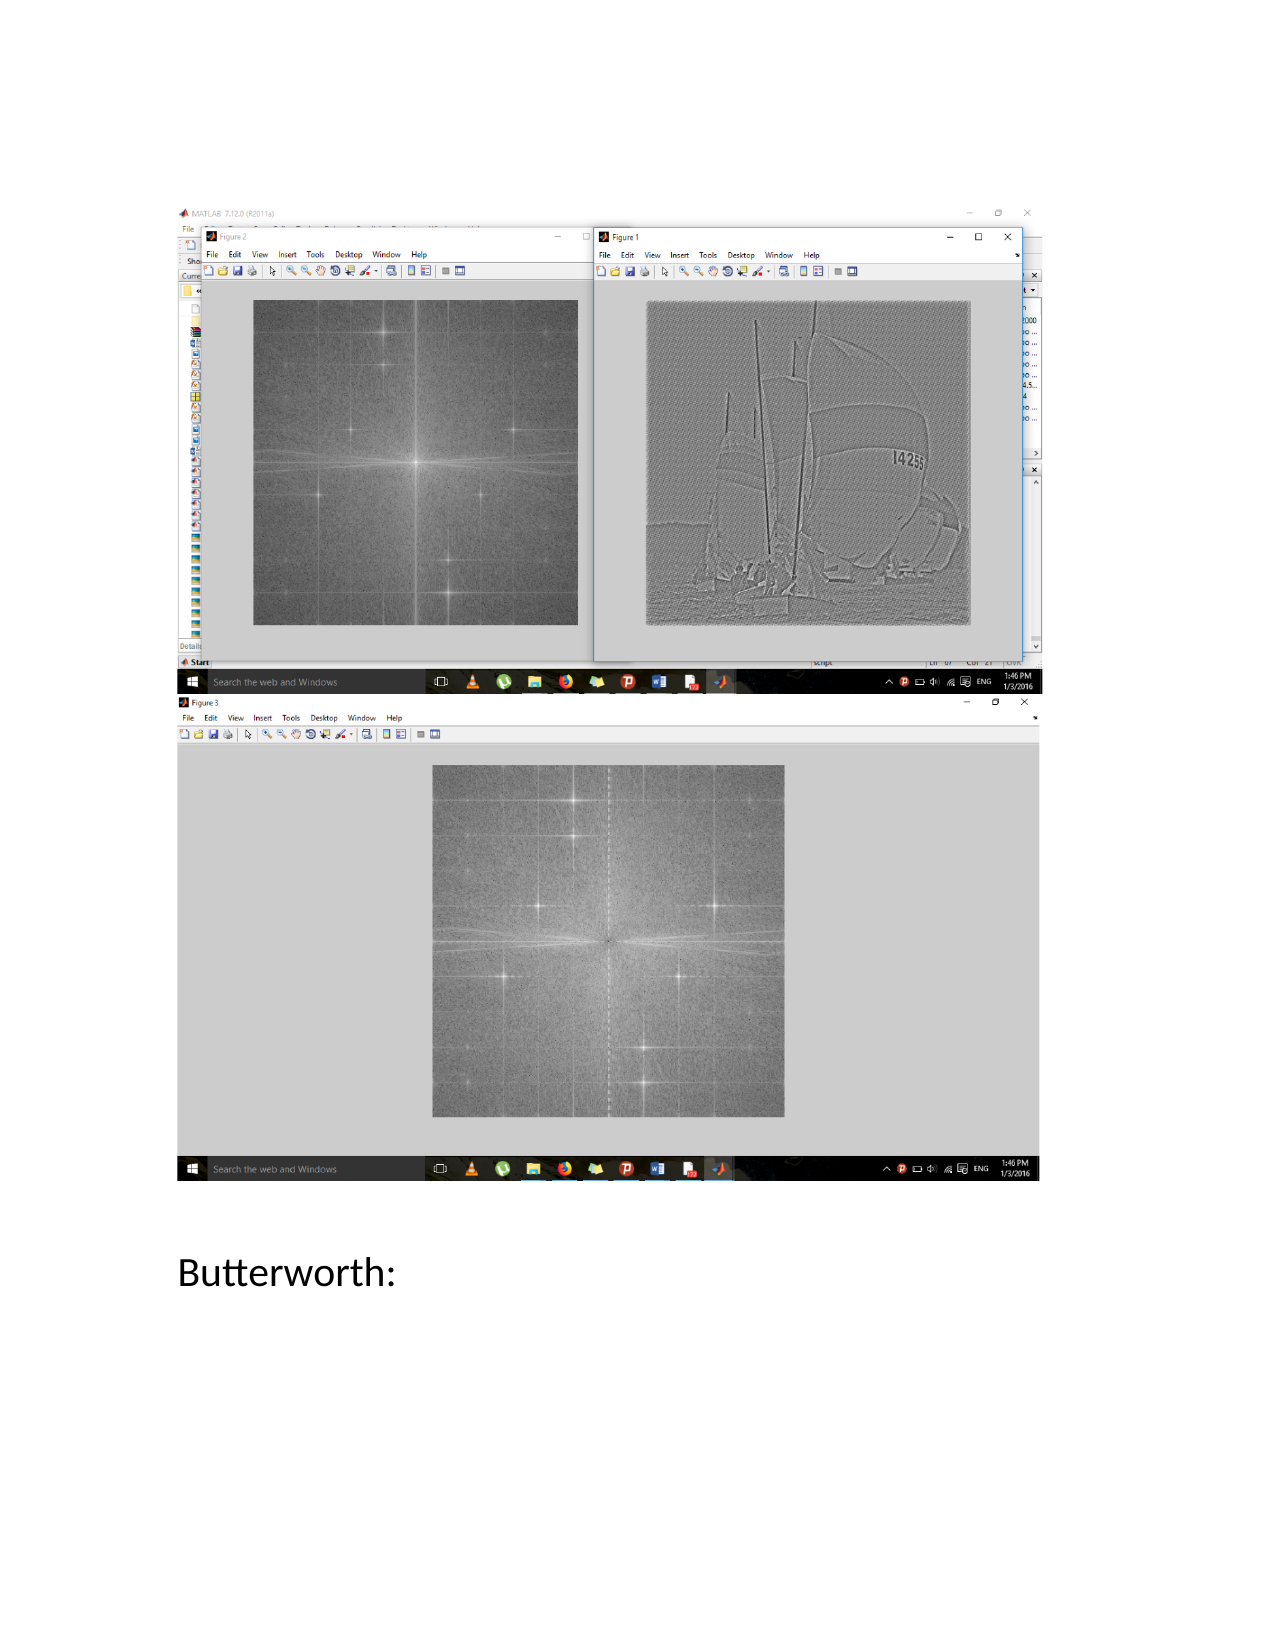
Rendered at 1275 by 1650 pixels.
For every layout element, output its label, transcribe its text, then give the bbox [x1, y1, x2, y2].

text Butterworth: [177, 1246, 1098, 1297]
picture [177, 695, 1040, 1181]
picture [177, 206, 1043, 694]
